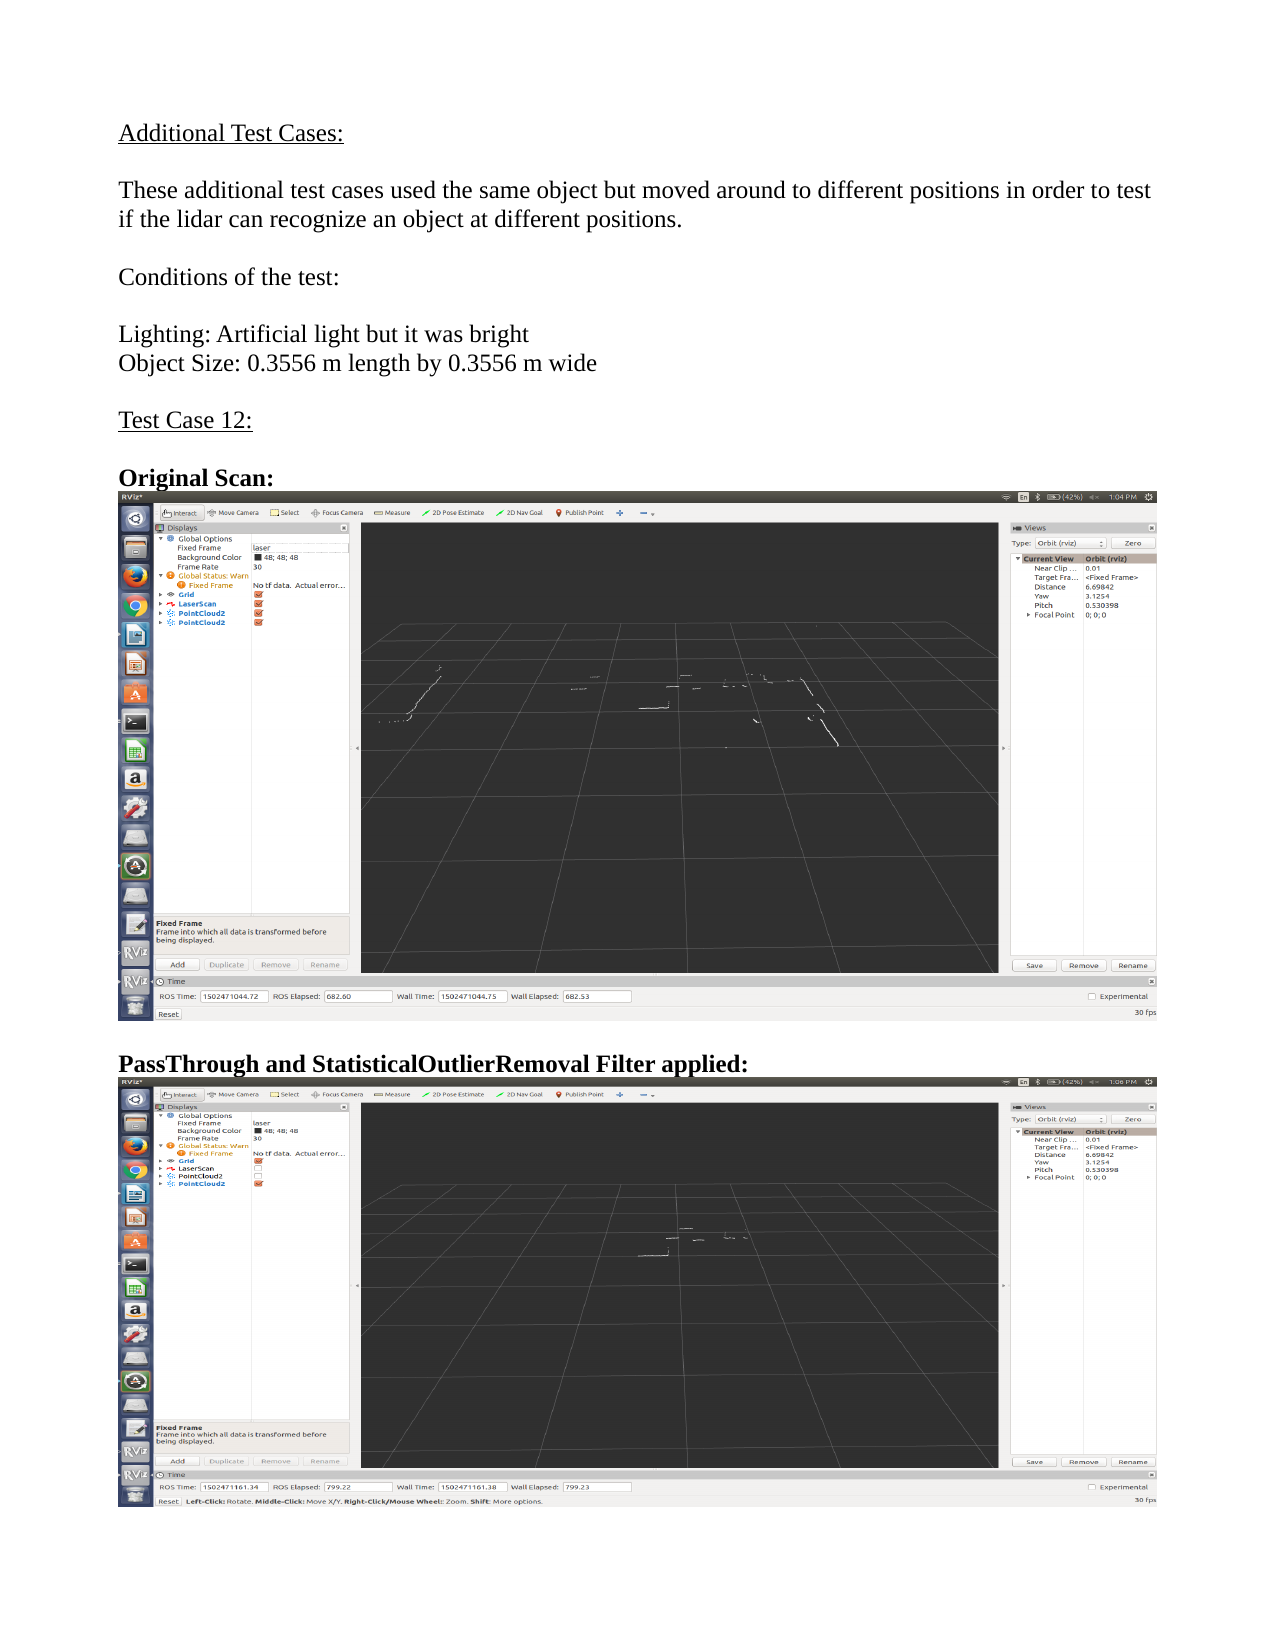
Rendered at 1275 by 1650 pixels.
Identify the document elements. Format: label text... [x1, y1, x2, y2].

text Conditions of the test: [118, 262, 1157, 291]
text Lighting: Artificial light but it was bright [118, 319, 1157, 348]
text Original Scan: [118, 463, 1157, 491]
picture [118, 491, 1157, 1021]
text Test Case 12: [118, 406, 1157, 434]
picture [118, 1077, 1157, 1507]
text These additional test cases used the same object but moved around to different positions in order to test if the lidar can recognize an object at different positions. [118, 176, 1157, 233]
text Object Size: 0.3556 m length by 0.3556 m wide [118, 348, 1157, 377]
text Additional Test Cases: [118, 118, 1157, 147]
text PassThrough and StatisticalOutlierRemoval Filter applied: [118, 1049, 1157, 1077]
